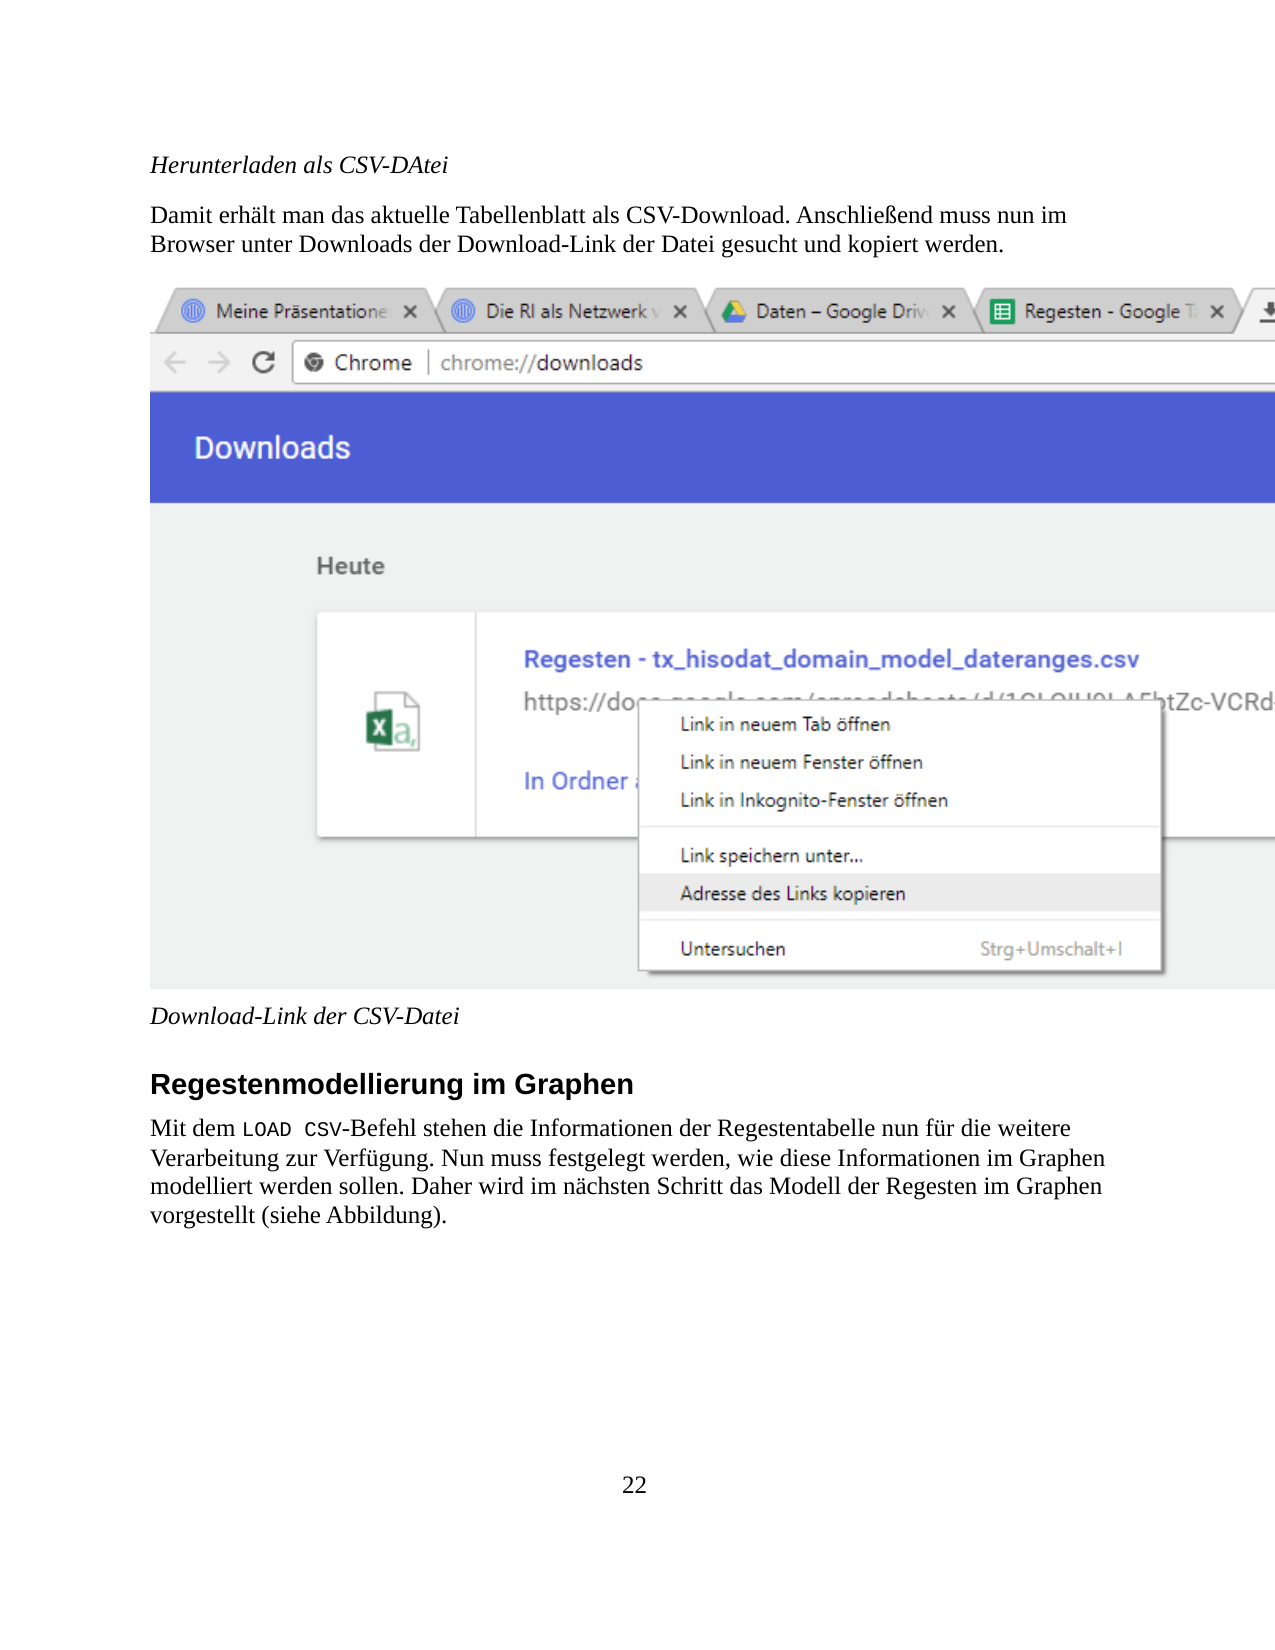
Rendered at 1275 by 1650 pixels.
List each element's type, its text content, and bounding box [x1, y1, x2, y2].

picture [150, 266, 1275, 989]
subtitle Regestenmodellierung im Graphen [150, 1067, 1125, 1101]
text Download-Link der CSV-Datei [150, 1001, 1125, 1029]
text Herunterladen als CSV-DAtei [150, 150, 1125, 179]
text Damit erhält man das aktuelle Tabellenblatt als CSV-Download. Anschließend muss nun im Browser unter Downloads der Download-Link der Datei gesucht und kopiert werden. [150, 200, 1125, 258]
text Mit dem LOAD CSV-Befehl stehen die Informationen der Regestentabelle nun für die weitere Verarbeitung zur Verfügung. Nun muss festgelegt werden, wie diese Informationen im Graphen modelliert werden sollen. Daher wird im nächsten Schritt das Modell der Regesten im Graphen vorgestellt (siehe Abbildung). [150, 1113, 1125, 1229]
